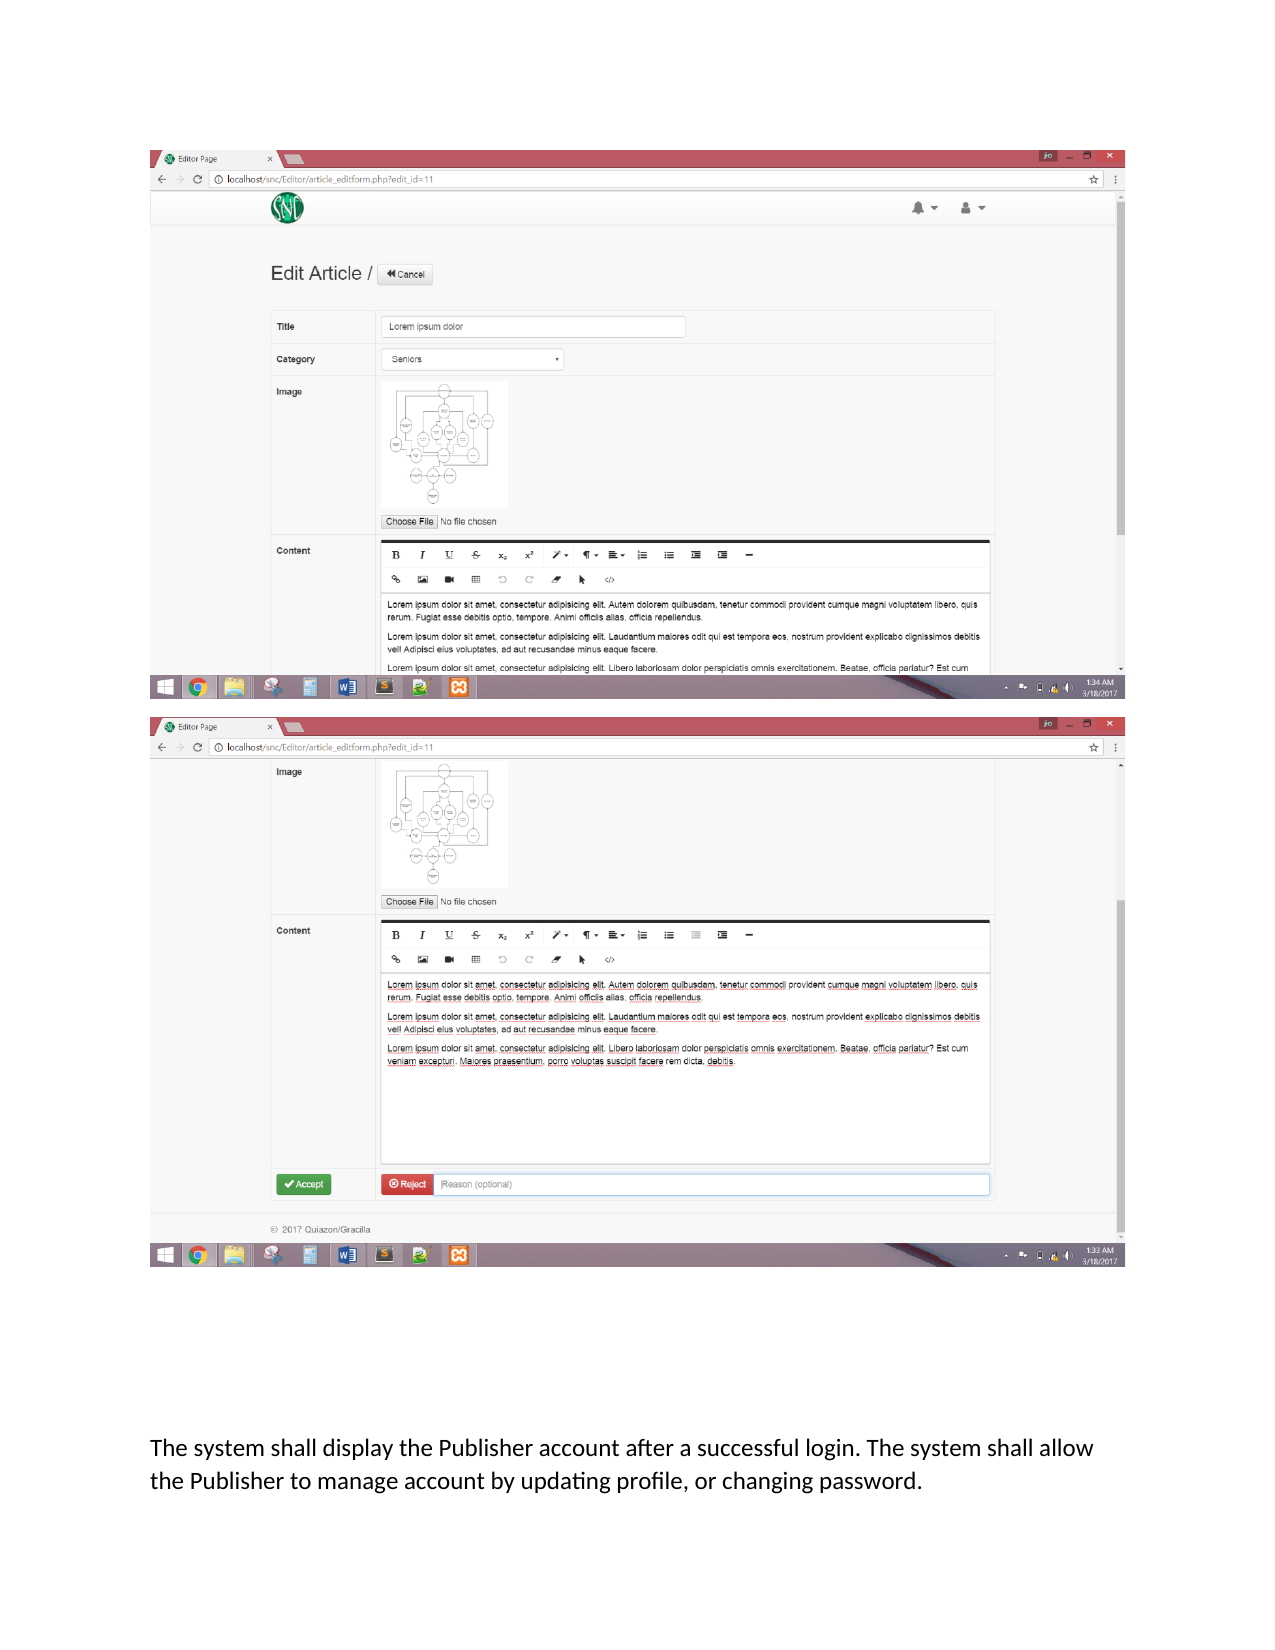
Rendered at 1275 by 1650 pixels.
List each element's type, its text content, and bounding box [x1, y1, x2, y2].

text The system shall display the Publisher account after a successful login. The system shall allow the Publisher to manage account by updating profile, or changing password. [150, 1433, 1125, 1496]
